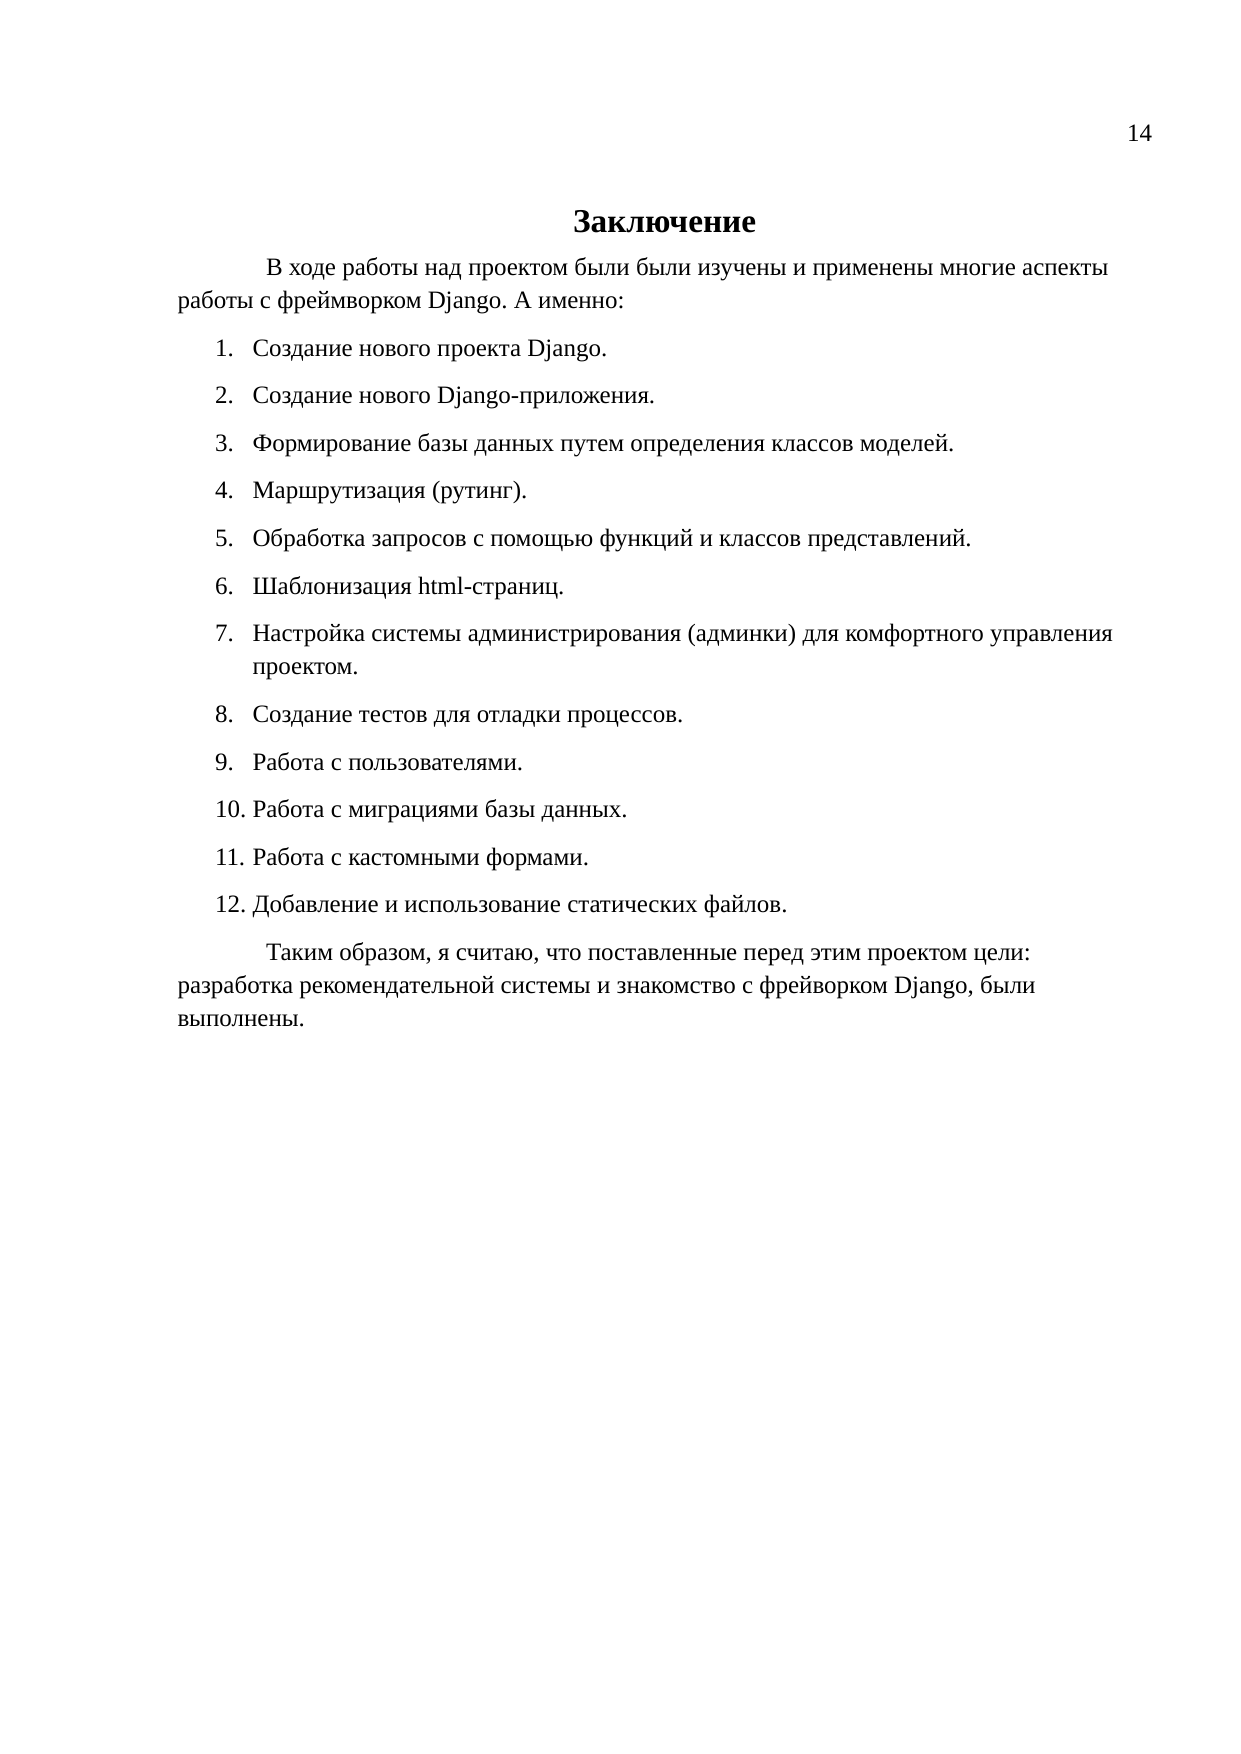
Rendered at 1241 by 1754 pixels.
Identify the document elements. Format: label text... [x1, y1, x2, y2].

list Настройка системы администрирования (админки) для комфортного управления проектом. [215, 618, 1152, 680]
subtitle Заключение [177, 201, 1152, 240]
list Добавление и использование статических файлов. [215, 889, 1152, 918]
list Работа с миграциями базы данных. [215, 794, 1152, 823]
list Работа с пользователями. [215, 747, 1152, 775]
list Создание тестов для отладки процессов. [215, 699, 1152, 728]
text Таким образом, я считаю, что поставленные перед этим проектом цели: разработка рекомендательной системы и знакомство с фрейворком Django, были выполнены. [177, 937, 1152, 1032]
list Обработка запросов с помощью функций и классов представлений. [215, 523, 1152, 552]
list Создание нового проекта Django. [215, 333, 1152, 362]
text В ходе работы над проектом были были изучены и применены многие аспекты работы с фреймворком Django. А именно: [177, 252, 1152, 314]
list Формирование базы данных путем определения классов моделей. [215, 428, 1152, 457]
list Работа с кастомными формами. [215, 842, 1152, 871]
list Маршрутизация (рутинг). [215, 476, 1152, 504]
list Шаблонизация html-страниц. [215, 571, 1152, 599]
list Создание нового Django-приложения. [215, 380, 1152, 409]
